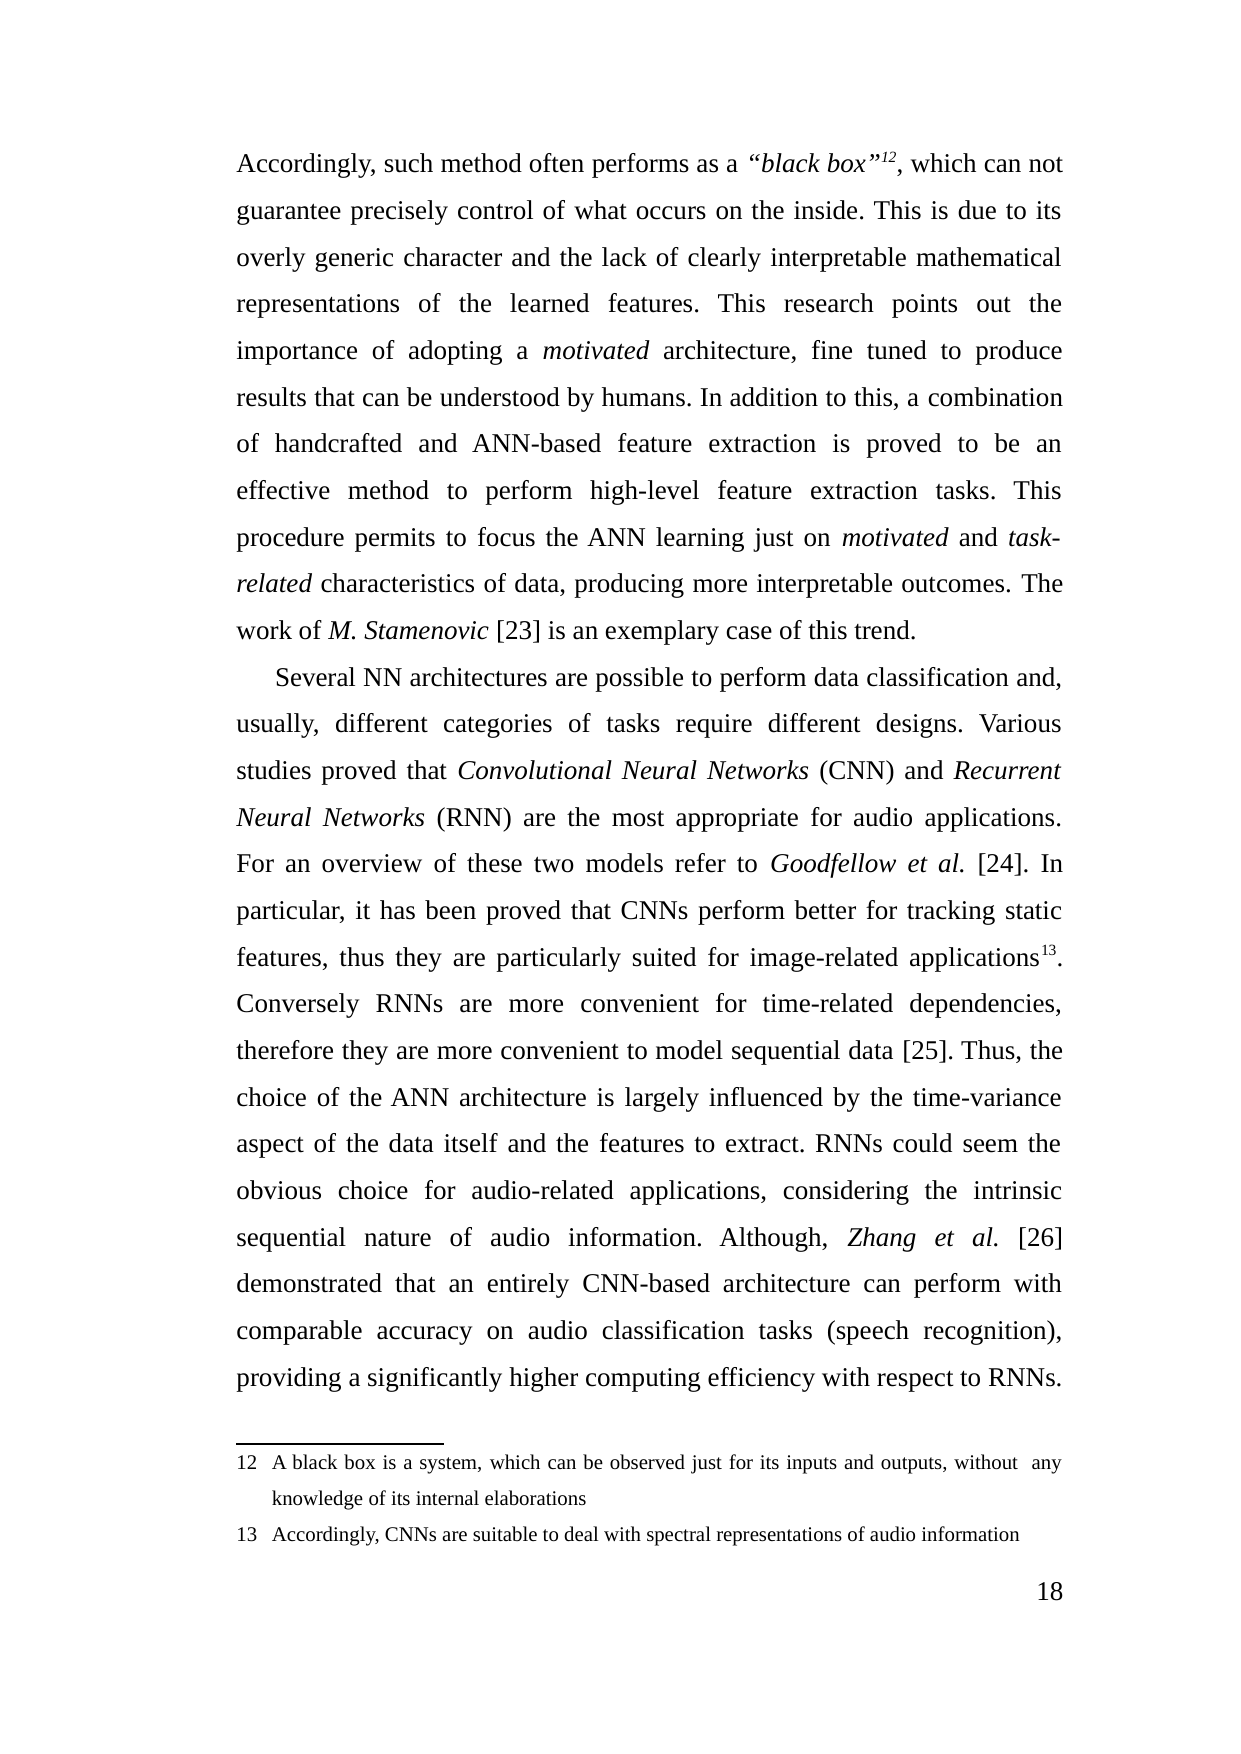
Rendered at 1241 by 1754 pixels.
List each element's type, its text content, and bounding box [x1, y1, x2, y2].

text Accordingly, such method often performs as a “black box”, which can not guarantee precisely control of what occurs on the inside. This is due to its overly generic character and the lack of clearly interpretable mathematical representations of the learned features. This research points out the importance of adopting a motivated architecture, fine tuned to produce results that can be understood by humans. In addition to this, a combination of handcrafted and ANN-based feature extraction is proved to be an effective method to perform high-level feature extraction tasks. This procedure permits to focus the ANN learning just on motivated and task-related characteristics of data, producing more interpretable outcomes. The work of M. Stamenovic [23] is an exemplary case of this trend. [236, 148, 1063, 645]
text A black box is a system, which can be observed just for its inputs and outputs, without any knowledge of its internal elaborations [236, 1449, 1063, 1510]
text Accordingly, CNNs are suitable to deal with spectral representations of audio information [236, 1522, 1063, 1546]
text Several NN architectures are possible to perform data classification and, usually, different categories of tasks require different designs. Various studies proved that Convolutional Neural Networks (CNN) and Recurrent Neural Networks (RNN) are the most appropriate for audio applications. For an overview of these two models refer to Goodfellow et al. [24]. In particular, it has been proved that CNNs perform better for tracking static features, thus they are particularly suited for image-related applications. Conversely RNNs are more convenient for time-related dependencies, therefore they are more convenient to model sequential data [25]. Thus, the choice of the ANN architecture is largely influenced by the time-variance aspect of the data itself and the features to extract. RNNs could seem the obvious choice for audio-related applications, considering the intrinsic sequential nature of audio information. Although, Zhang et al. [26] demonstrated that an entirely CNN-based architecture can perform with comparable accuracy on audio classification tasks (speech recognition), providing a significantly higher computing efficiency with respect to RNNs. [236, 661, 1063, 1392]
